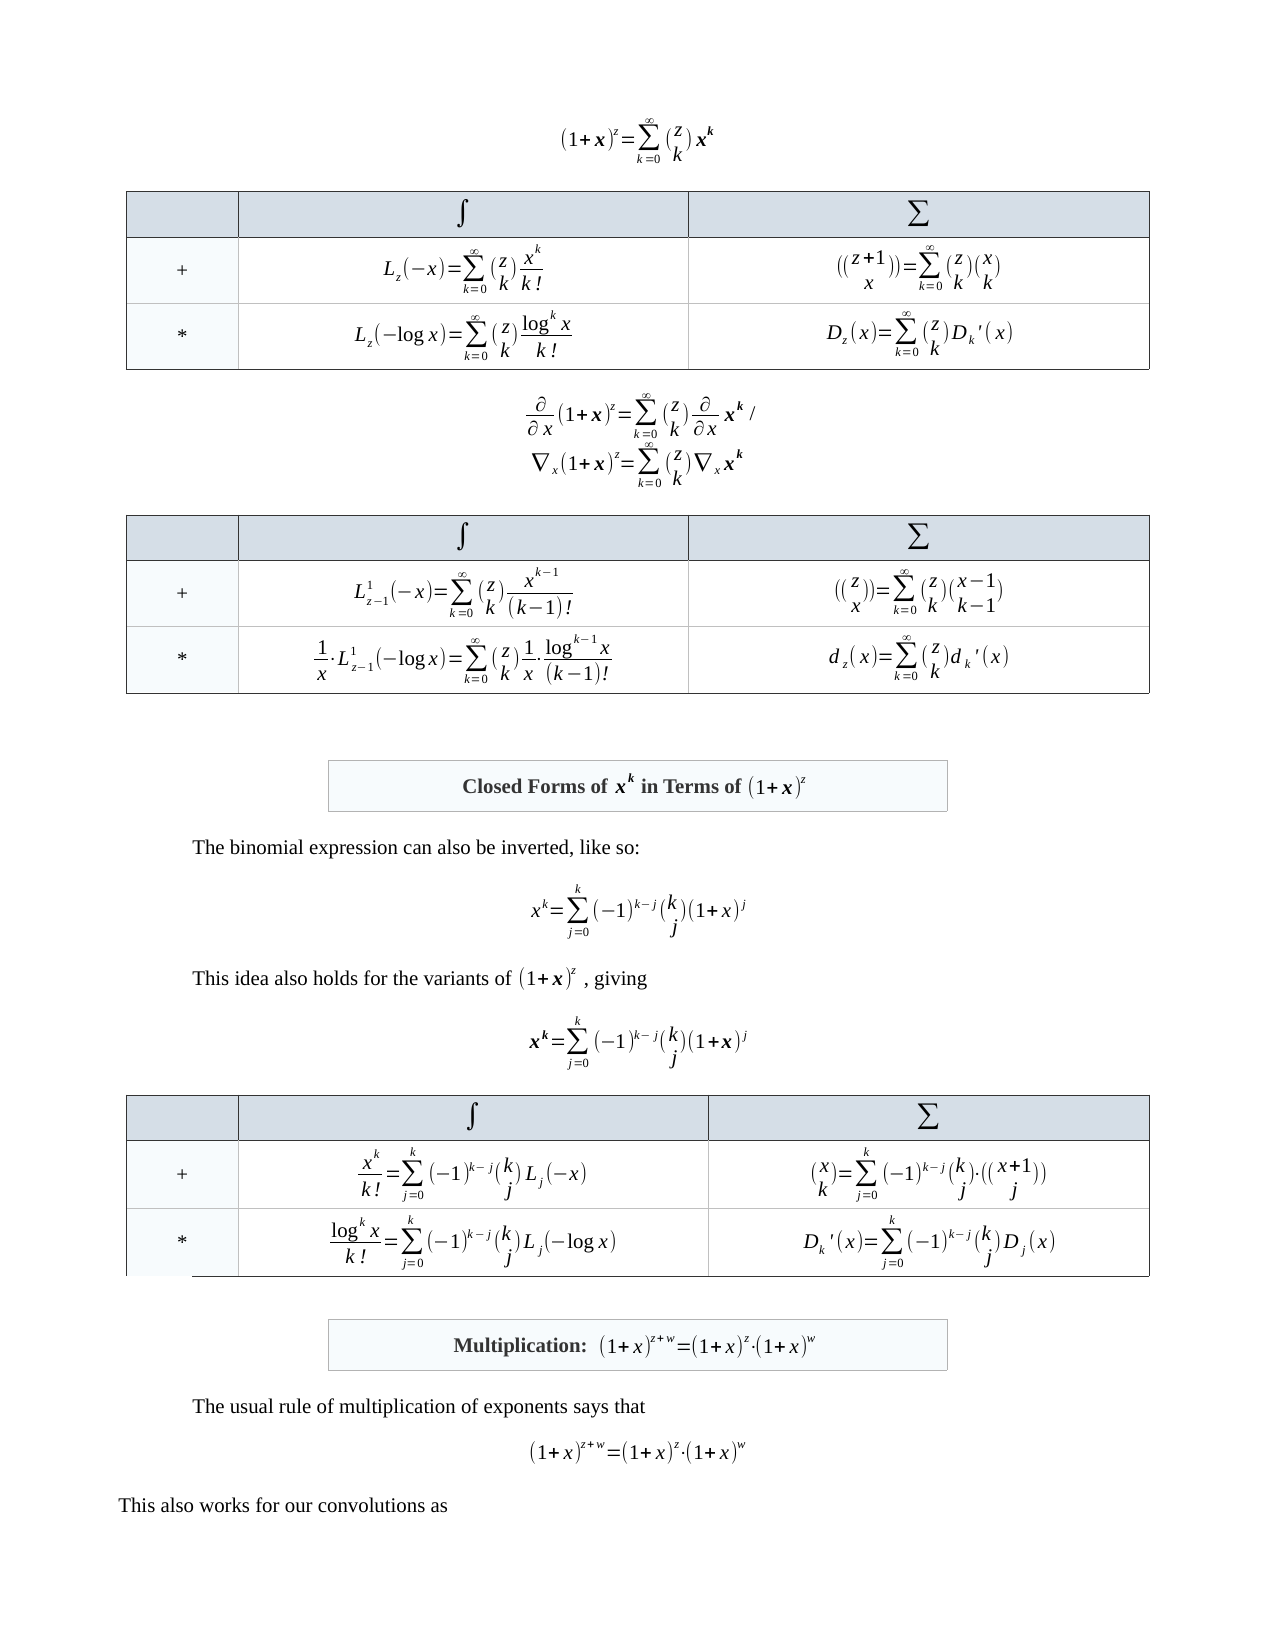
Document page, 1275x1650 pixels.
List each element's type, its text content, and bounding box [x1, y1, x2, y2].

table_cell [689, 561, 1149, 626]
text The usual rule of multiplication of exponents says that [118, 1394, 1157, 1418]
table_cell [239, 1141, 708, 1208]
table_cell [239, 627, 688, 692]
table_cell + [127, 238, 238, 303]
table_cell [239, 561, 688, 626]
table_header [127, 192, 238, 237]
table_cell + [127, 561, 238, 626]
table_header [239, 1096, 708, 1140]
text Multiplication: [329, 1320, 947, 1370]
table_cell * [127, 627, 238, 692]
table_cell + [127, 1141, 238, 1208]
table_cell [239, 238, 688, 303]
table_cell * [127, 1209, 238, 1276]
table_header [689, 516, 1149, 560]
table_header [239, 516, 688, 560]
table_cell [239, 304, 688, 369]
table_header [127, 1096, 238, 1140]
table_cell [689, 627, 1149, 692]
table_header [689, 192, 1149, 237]
text / [118, 393, 1157, 442]
table_cell * [127, 304, 238, 369]
table_cell [709, 1209, 1149, 1276]
text This idea also holds for the variants of, giving [118, 963, 1157, 990]
table_cell [689, 238, 1149, 303]
table_header [127, 516, 238, 560]
table_cell [709, 1141, 1149, 1208]
text This also works for our convolutions as [118, 1493, 1157, 1517]
table_cell [239, 1209, 708, 1276]
text Closed Forms ofin Terms of [329, 761, 947, 811]
table_header [239, 192, 688, 237]
table_cell [689, 304, 1149, 369]
table_header [709, 1096, 1149, 1140]
text The binomial expression can also be inverted, like so: [118, 835, 1157, 859]
